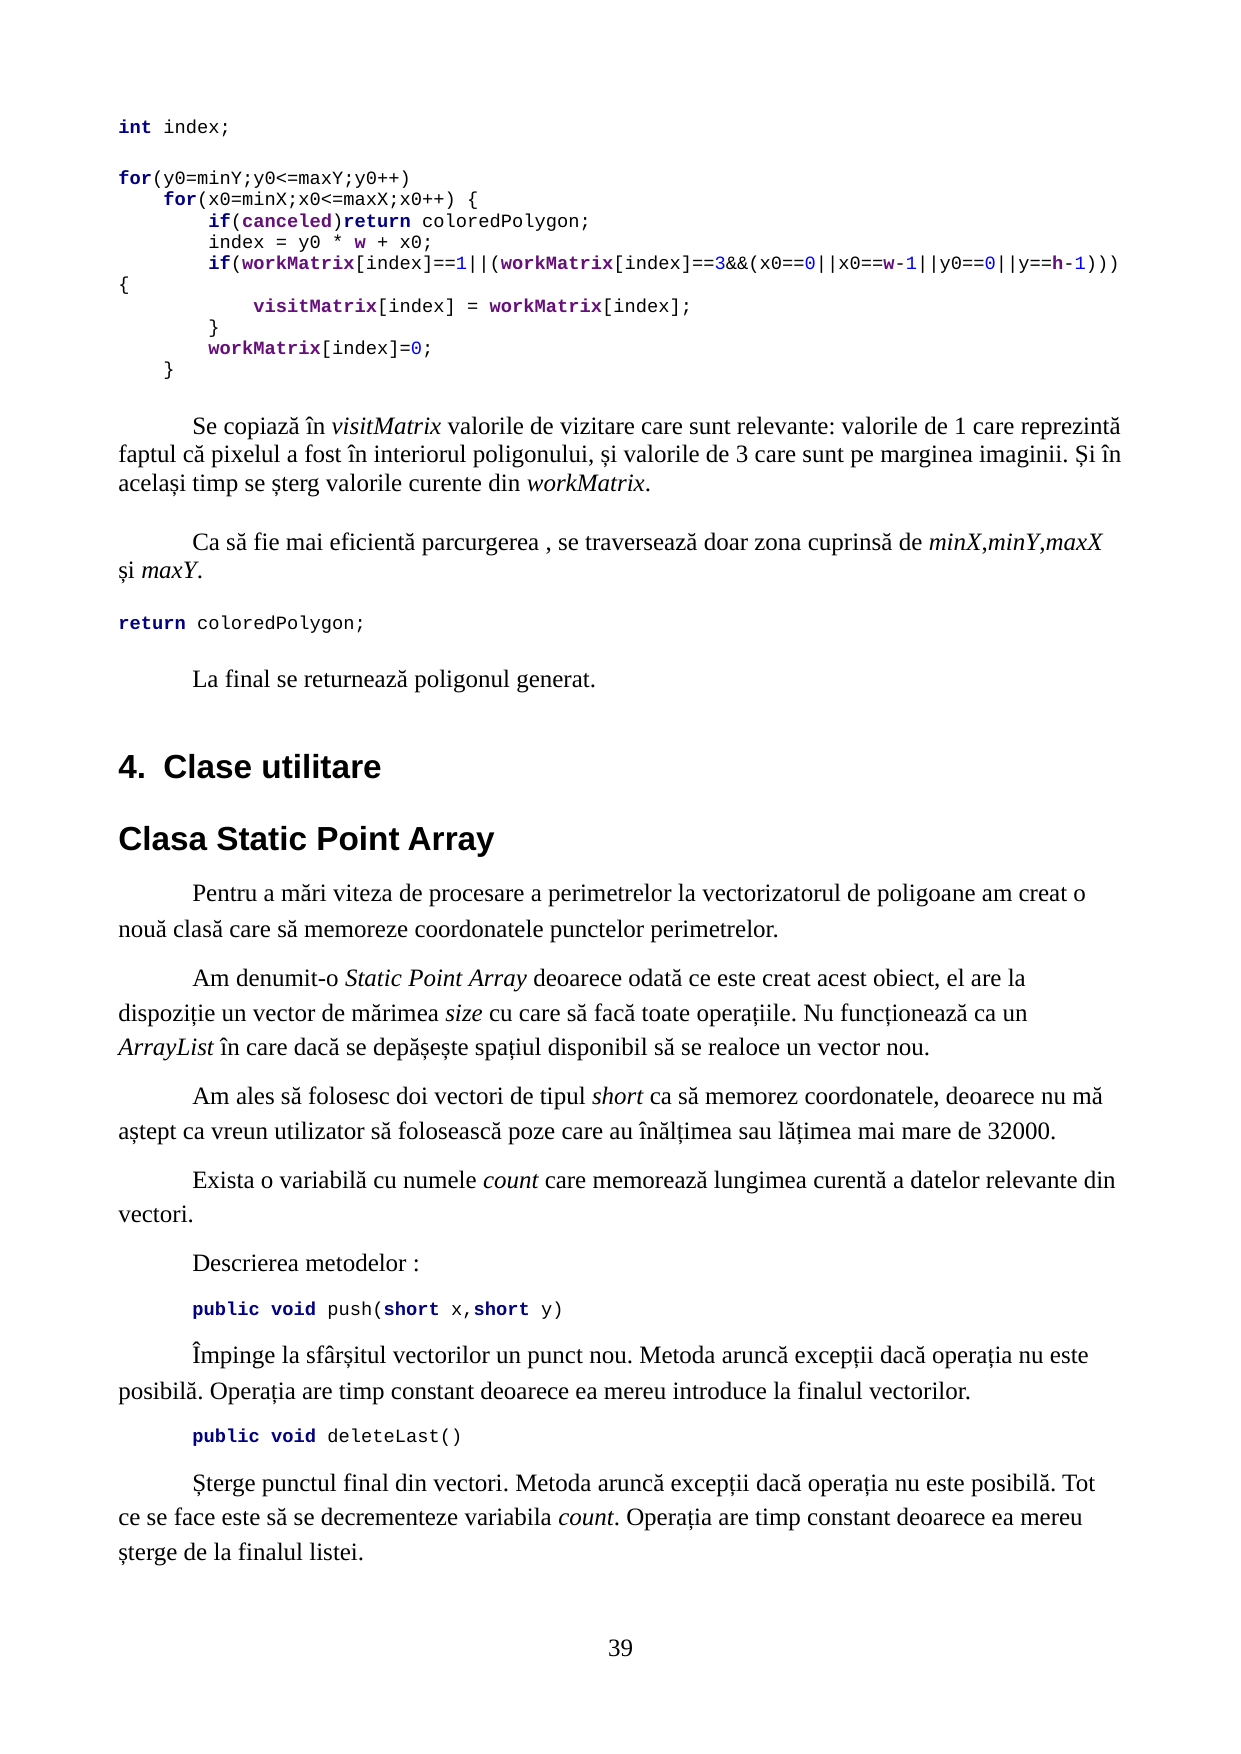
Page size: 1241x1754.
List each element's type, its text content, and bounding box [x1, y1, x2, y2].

text Am denumit-o Static Point Array deoarece odată ce este creat acest obiect, el are la dispoziție un vector de mărimea size cu care să facă toate operațiile. Nu funcționează ca un ArrayList în care dacă se depășește spațiul disponibil să se realoce un vector nou. [118, 963, 1122, 1061]
text if(workMatrix[index]==1||(workMatrix[index]==3&&(x0==0||x0==w-1||y0==0||y==h-1))){ [118, 254, 1122, 296]
text index = y0 * w + x0; [118, 233, 1122, 254]
text return coloredPolygon; [118, 613, 1122, 635]
text La final se returnează poligonul generat. [118, 664, 1122, 693]
subtitle Clasa Static Point Array [118, 819, 1122, 858]
text int index; [118, 118, 1122, 139]
text } [118, 360, 1122, 381]
text Pentru a mări viteza de procesare a perimetrelor la vectorizatorul de poligoane am creat o nouă clasă care să memoreze coordonatele punctelor perimetrelor. [118, 870, 1122, 943]
text Ca să fie mai eficientă parcurgerea , se traversează doar zona cuprinsă de minX,minY,maxX și maxY. [118, 527, 1122, 584]
text if(canceled)return coloredPolygon; [118, 211, 1122, 233]
text public void push(short x,short y) [118, 1297, 1122, 1321]
text Șterge punctul final din vectori. Metoda aruncă excepții dacă operația nu este posibilă. Tot ce se face este să se decrementeze variabila count. Operația are timp constant deoarece ea mereu șterge de la finalul listei. [118, 1468, 1122, 1565]
text workMatrix[index]=0; [118, 339, 1122, 360]
text visitMatrix[index] = workMatrix[index]; [118, 296, 1122, 318]
text for(x0=minX;x0<=maxX;x0++) { [118, 190, 1122, 211]
text Descrierea metodelor : [118, 1248, 1122, 1277]
text Se copiază în visitMatrix valorile de vizitare care sunt relevante: valorile de 1 care reprezintă faptul că pixelul a fost în interiorul poligonului, și valorile de 3 care sunt pe marginea imaginii. Și în același timp se șterg valorile curente din workMatrix. [118, 411, 1122, 497]
text Exista o variabilă cu numele count care memorează lungimea curentă a datelor relevante din vectori. [118, 1165, 1122, 1228]
text } [118, 318, 1122, 339]
text public void deleteLast() [118, 1425, 1122, 1448]
text Am ales să folosesc doi vectori de tipul short ca să memorez coordonatele, deoarece nu mă aștept ca vreun utilizator să folosească poze care au înălțimea sau lățimea mai mare de 32000. [118, 1081, 1122, 1144]
text for(y0=minY;y0<=maxY;y0++) [118, 169, 1122, 190]
subtitle Clase utilitare [118, 747, 1122, 786]
text Împinge la sfârșitul vectorilor un punct nou. Metoda aruncă excepții dacă operația nu este posibilă. Operația are timp constant deoarece ea mereu introduce la finalul vectorilor. [118, 1340, 1122, 1405]
